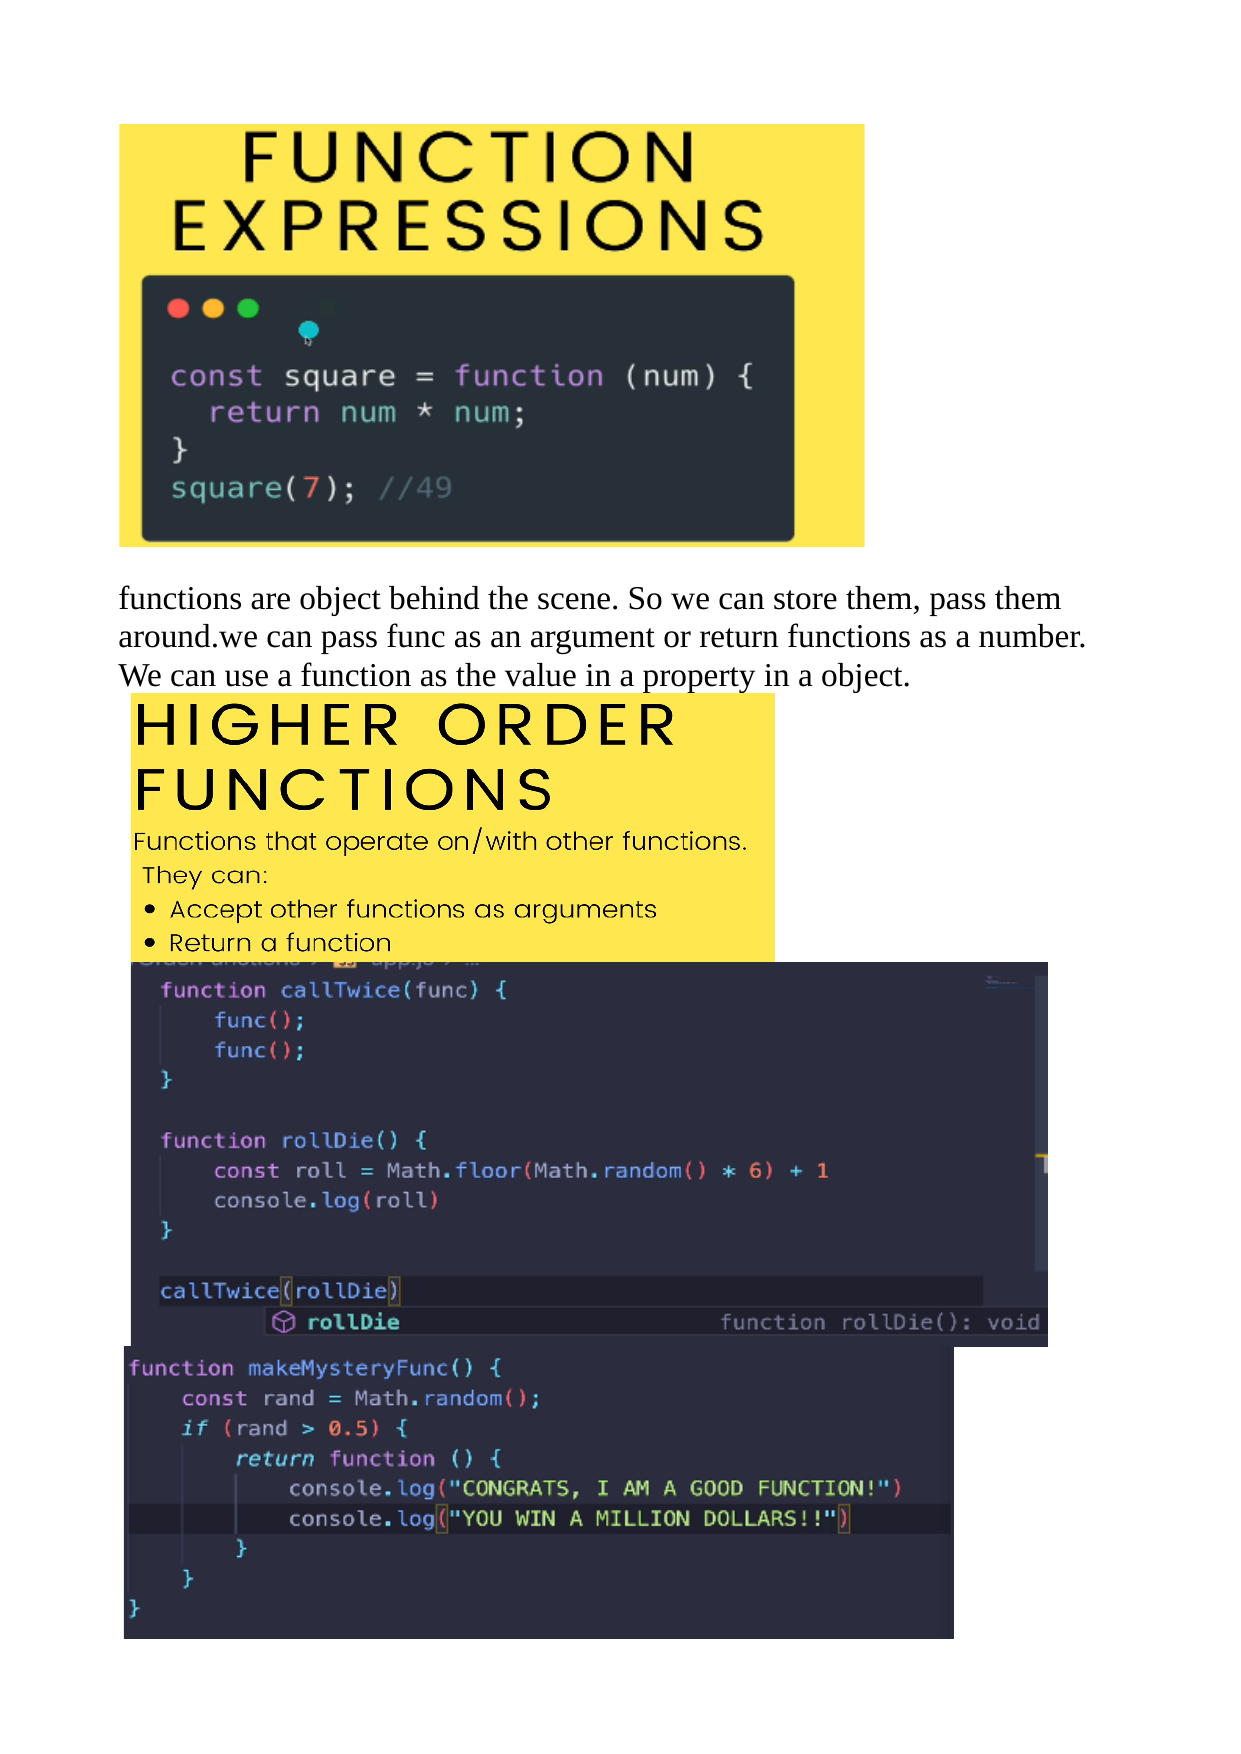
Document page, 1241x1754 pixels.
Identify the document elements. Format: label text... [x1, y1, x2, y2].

picture [123, 693, 1048, 1639]
picture [119, 124, 865, 547]
text We can use a function as the value in a property in a object. [118, 655, 1122, 693]
text functions are object behind the scene. So we can store them, pass them around.we can pass func as an argument or return functions as a number. [118, 578, 1122, 655]
